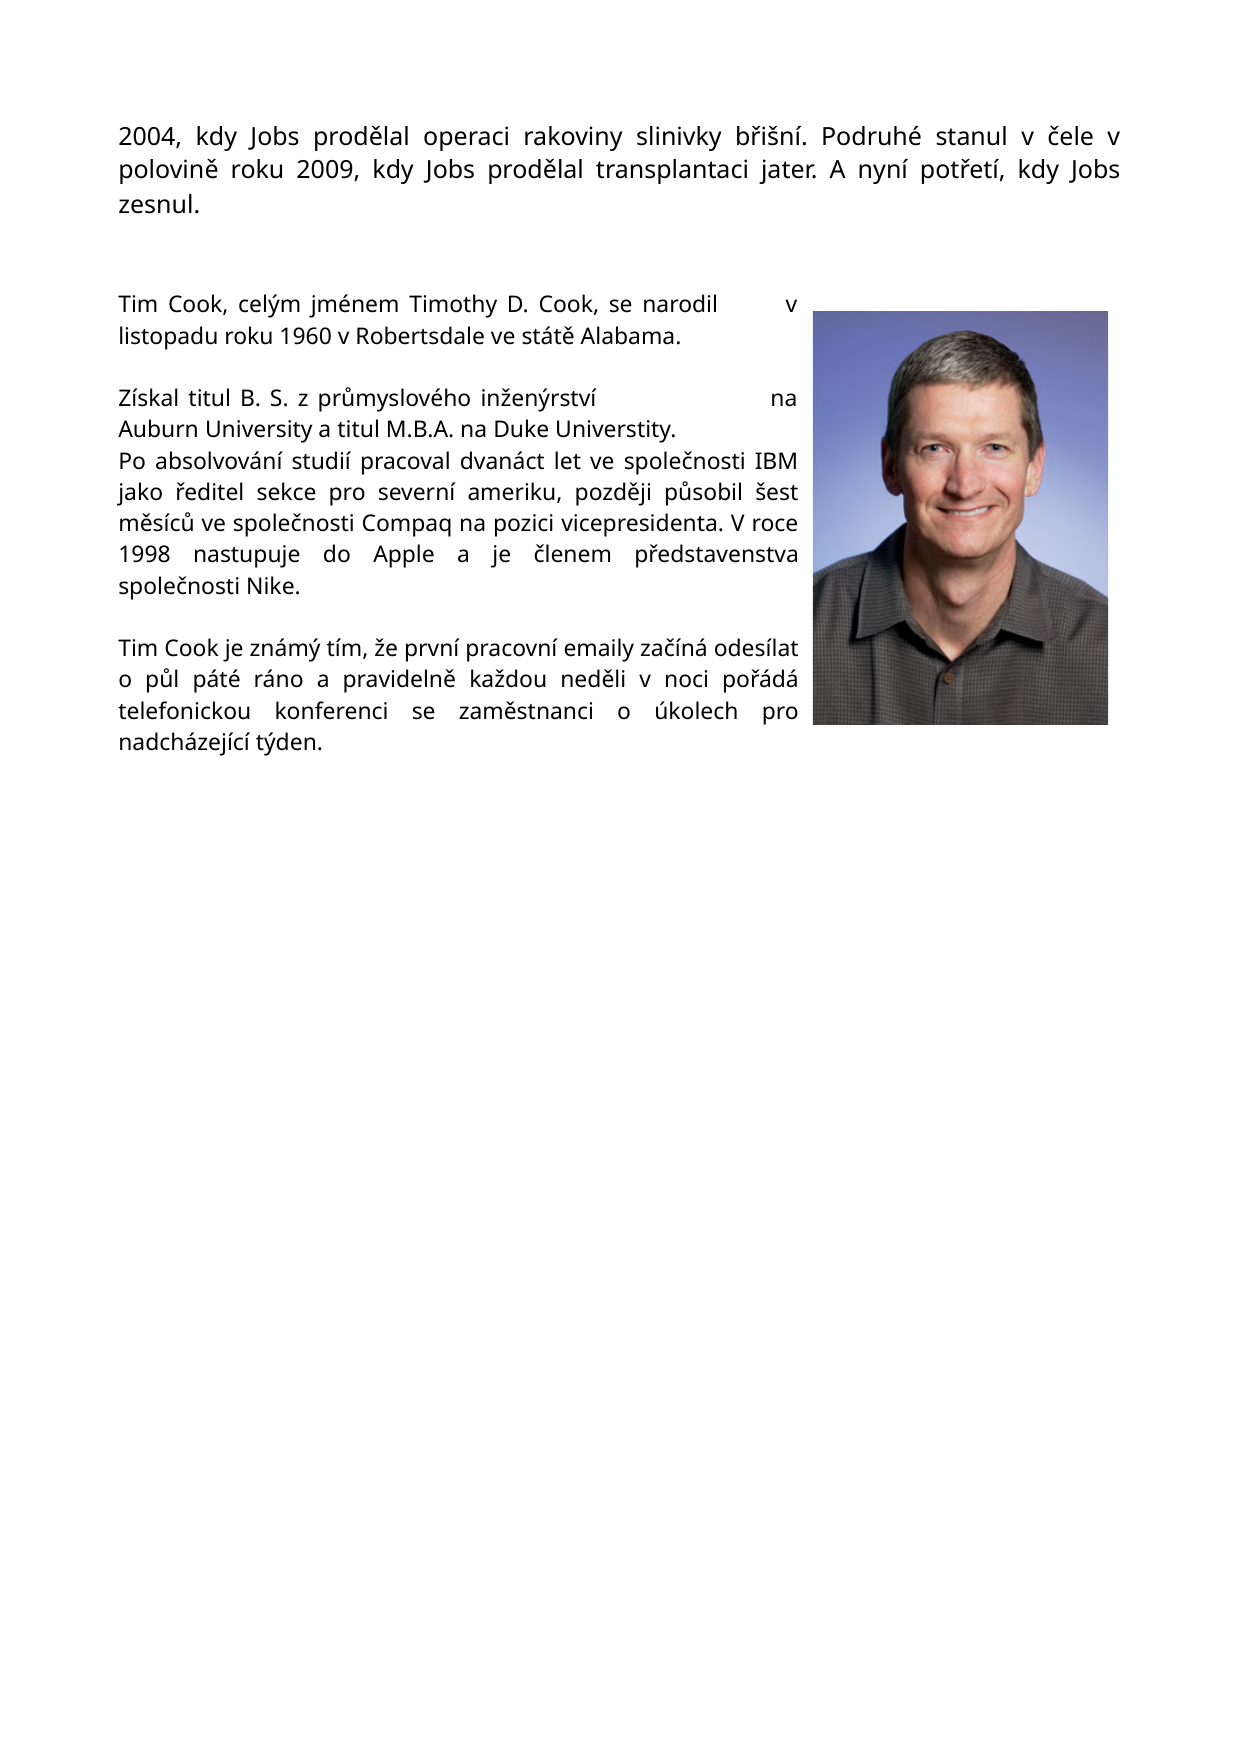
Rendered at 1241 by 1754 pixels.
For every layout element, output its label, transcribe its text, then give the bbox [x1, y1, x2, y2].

table_header [800, 289, 1122, 758]
picture [812, 311, 1109, 725]
table_header Tim Cook, celým jménem Timothy D. Cook, se narodil v listopadu roku 1960 v Robertsdale ve státě Alabama. Získal titul B. S. z průmyslového inženýrství na Auburn University a titul M.B.A. na Duke Universtity. Po absolvování studií pracoval dvanáct let ve společnosti IBM jako ředitel sekce pro severní ameriku, později působil šest měsíců ve společnosti Compaq na pozici vicepresidenta. V roce 1998 nastupuje do Apple a je členem představenstva společnosti Nike. Tim Cook je známý tím, že první pracovní emaily začíná odesílat o půl páté ráno a pravidelně každou neděli v noci pořádá telefonickou konferenci se zaměstnanci o úkolech pro nadcházející týden. [118, 289, 799, 758]
text 2004, kdy Jobs prodělal operaci rakoviny slinivky břišní. Podruhé stanul v čele v polovině roku 2009, kdy Jobs prodělal transplantaci jater. A nyní potřetí, kdy Jobs zesnul. [118, 118, 1122, 220]
